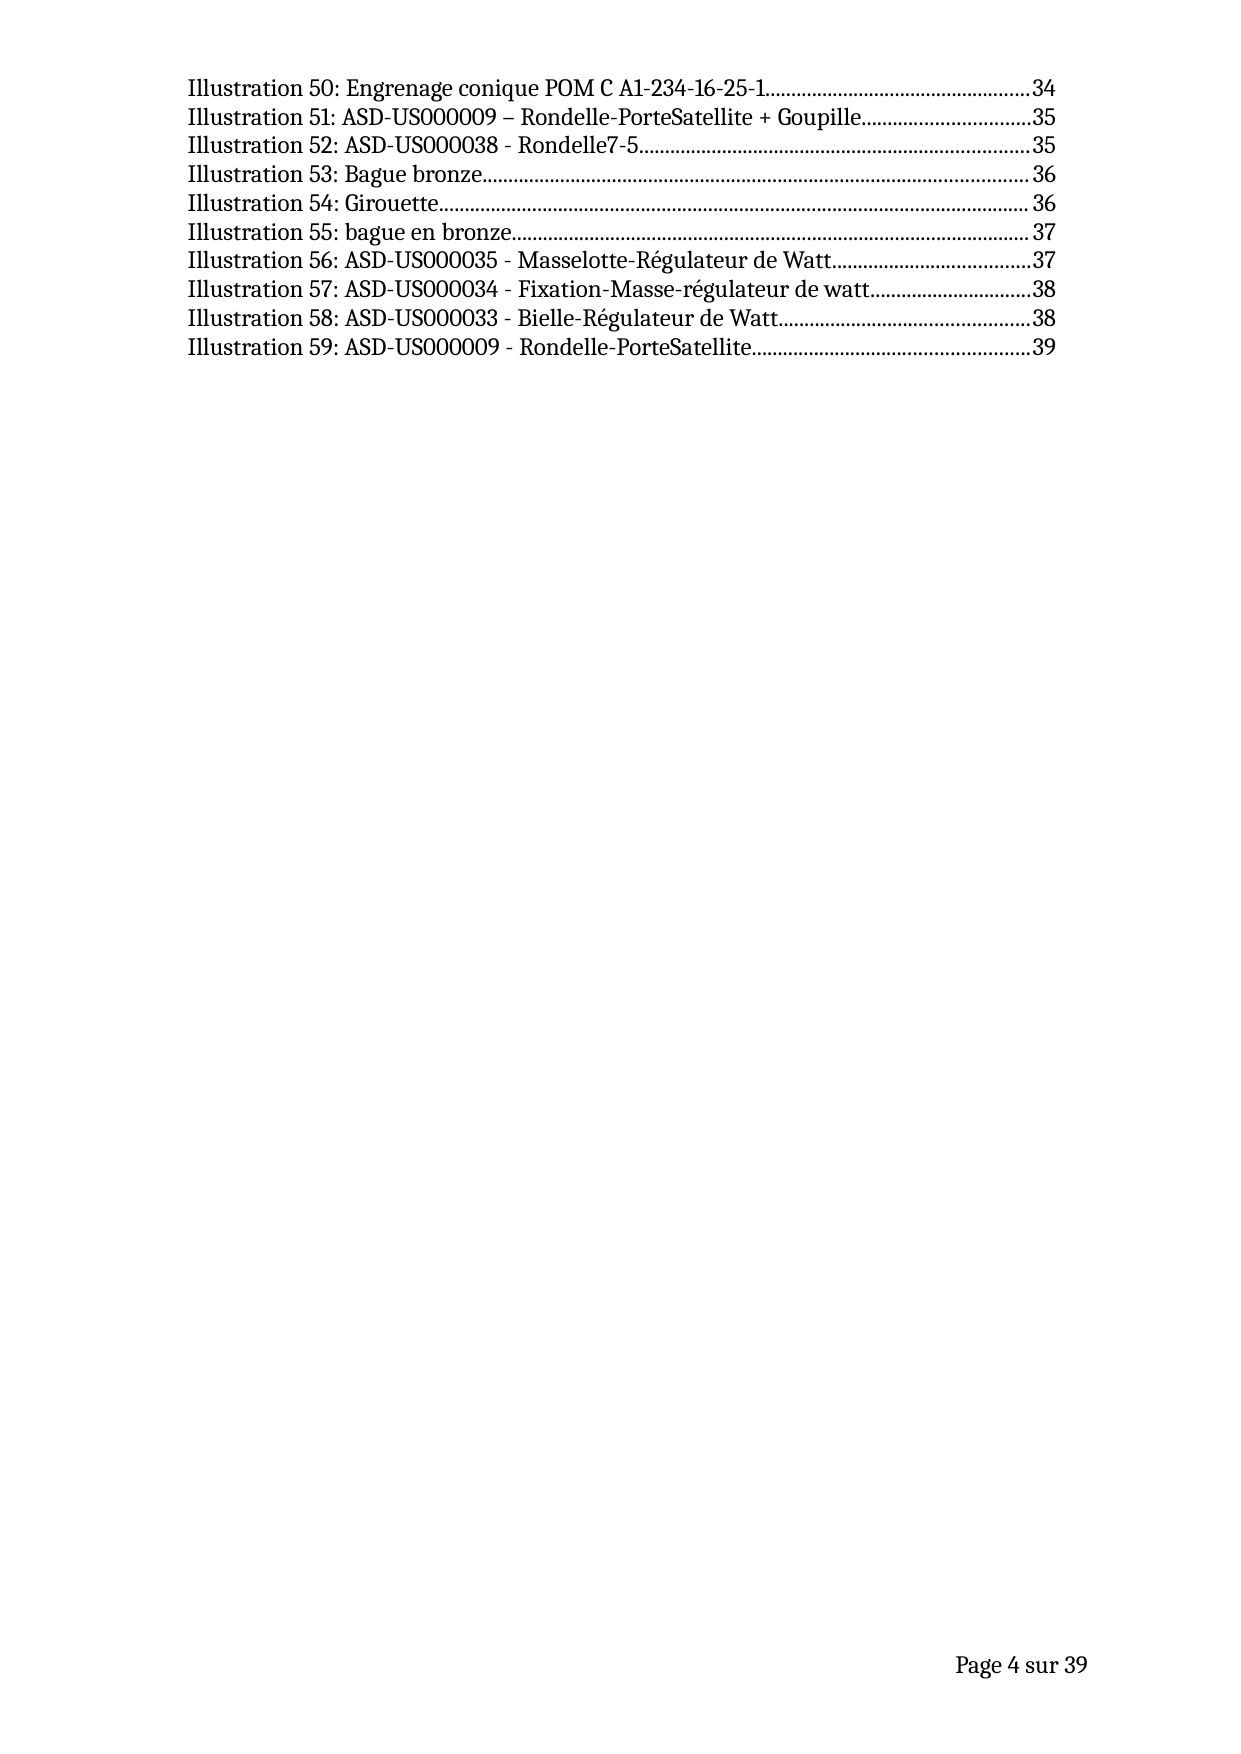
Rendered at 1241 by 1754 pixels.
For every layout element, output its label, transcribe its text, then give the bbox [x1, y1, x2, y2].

text Illustration 50: Engrenage conique POM C A1-234-16-25-1 34 [187, 74, 1056, 102]
text Illustration 53: Bague bronze 36 [187, 160, 1056, 189]
text Illustration 57: ASD-US000034 - Fixation-Masse-régulateur de watt 38 [187, 275, 1056, 304]
text Illustration 58: ASD-US000033 - Bielle-Régulateur de Watt 38 [187, 304, 1056, 332]
text Illustration 55: bague en bronze 37 [187, 217, 1056, 246]
text Illustration 54: Girouette 36 [187, 189, 1056, 217]
text Illustration 51: ASD-US000009 – Rondelle-PorteSatellite + Goupille 35 [187, 102, 1056, 131]
text Illustration 52: ASD-US000038 - Rondelle7-5 35 [187, 131, 1056, 160]
text Illustration 59: ASD-US000009 - Rondelle-PorteSatellite 39 [187, 332, 1056, 361]
text Illustration 56: ASD-US000035 - Masselotte-Régulateur de Watt 37 [187, 246, 1056, 275]
